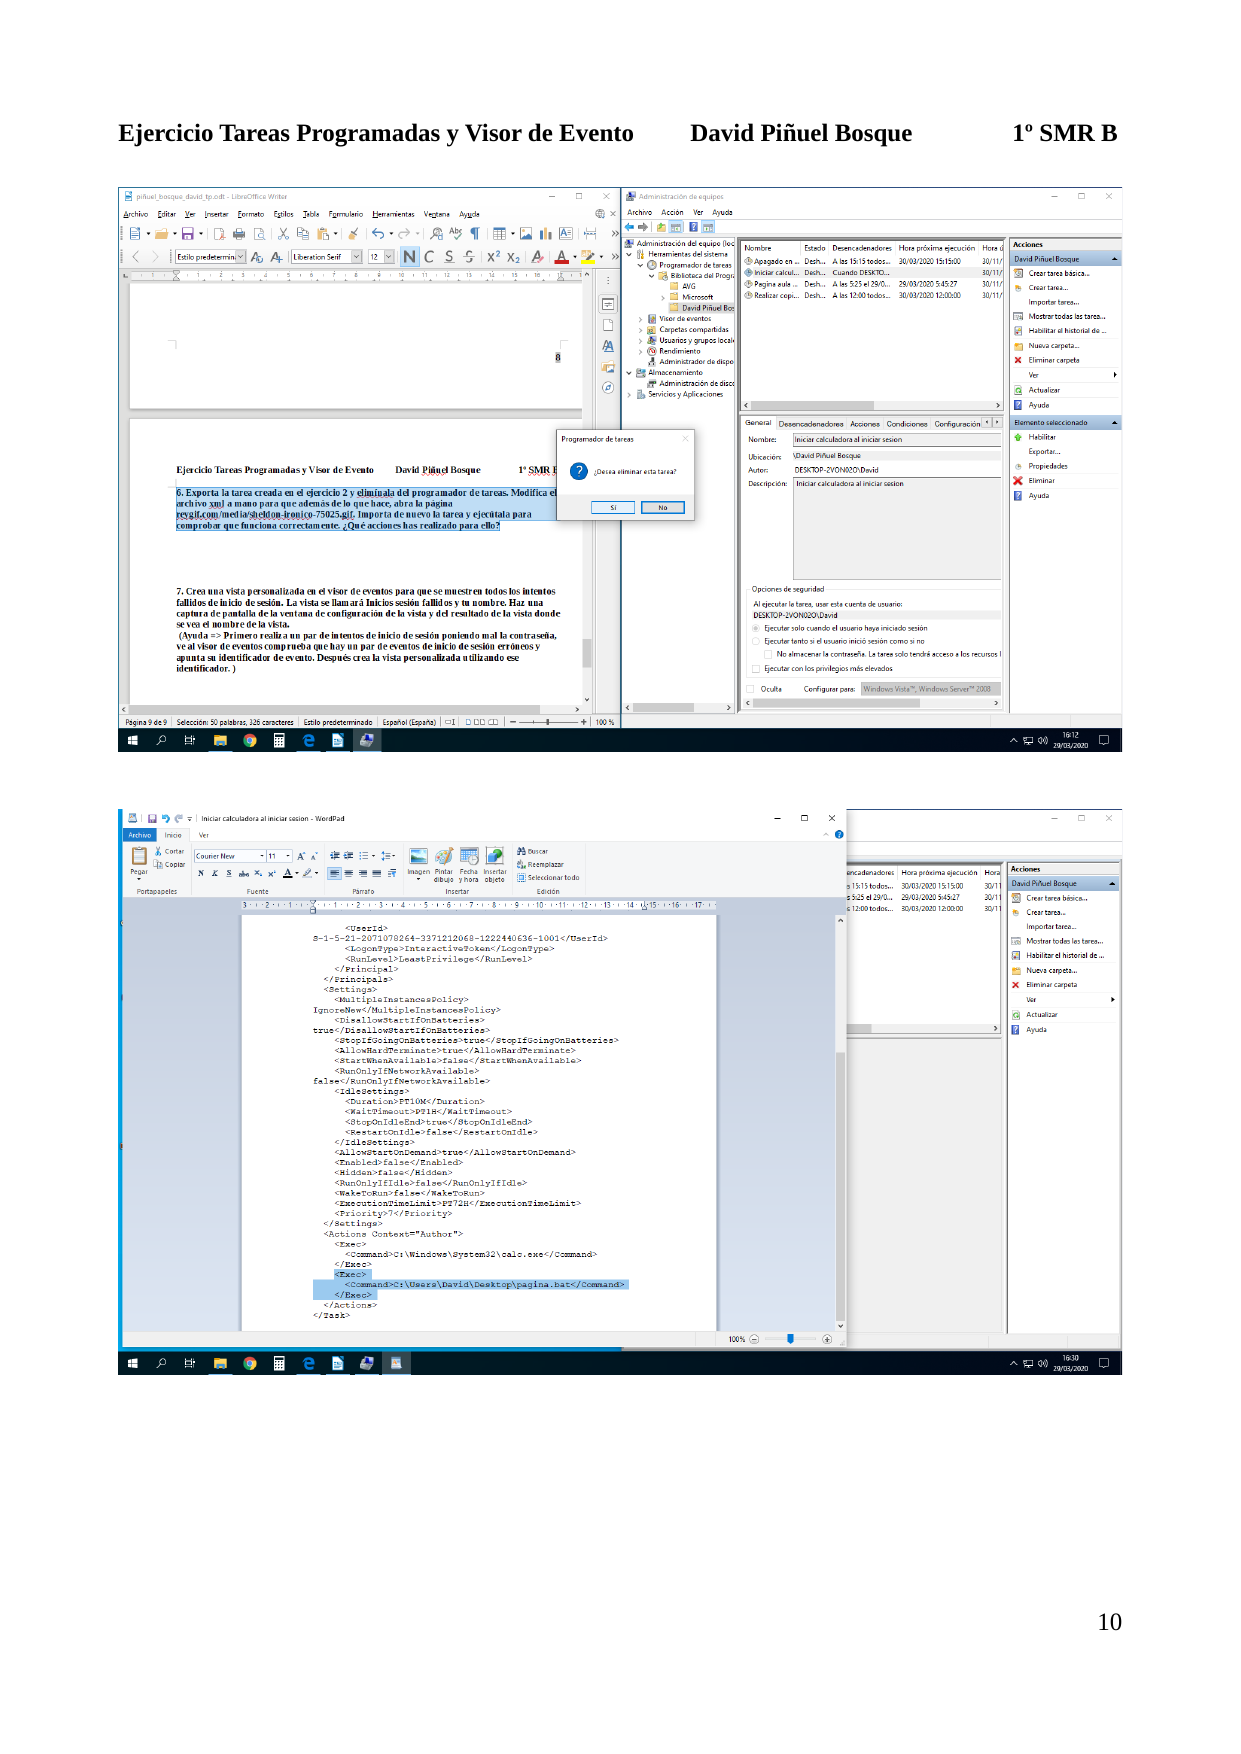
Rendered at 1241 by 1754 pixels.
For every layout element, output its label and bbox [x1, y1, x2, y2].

picture [118, 809, 1123, 1375]
picture [118, 187, 1123, 752]
